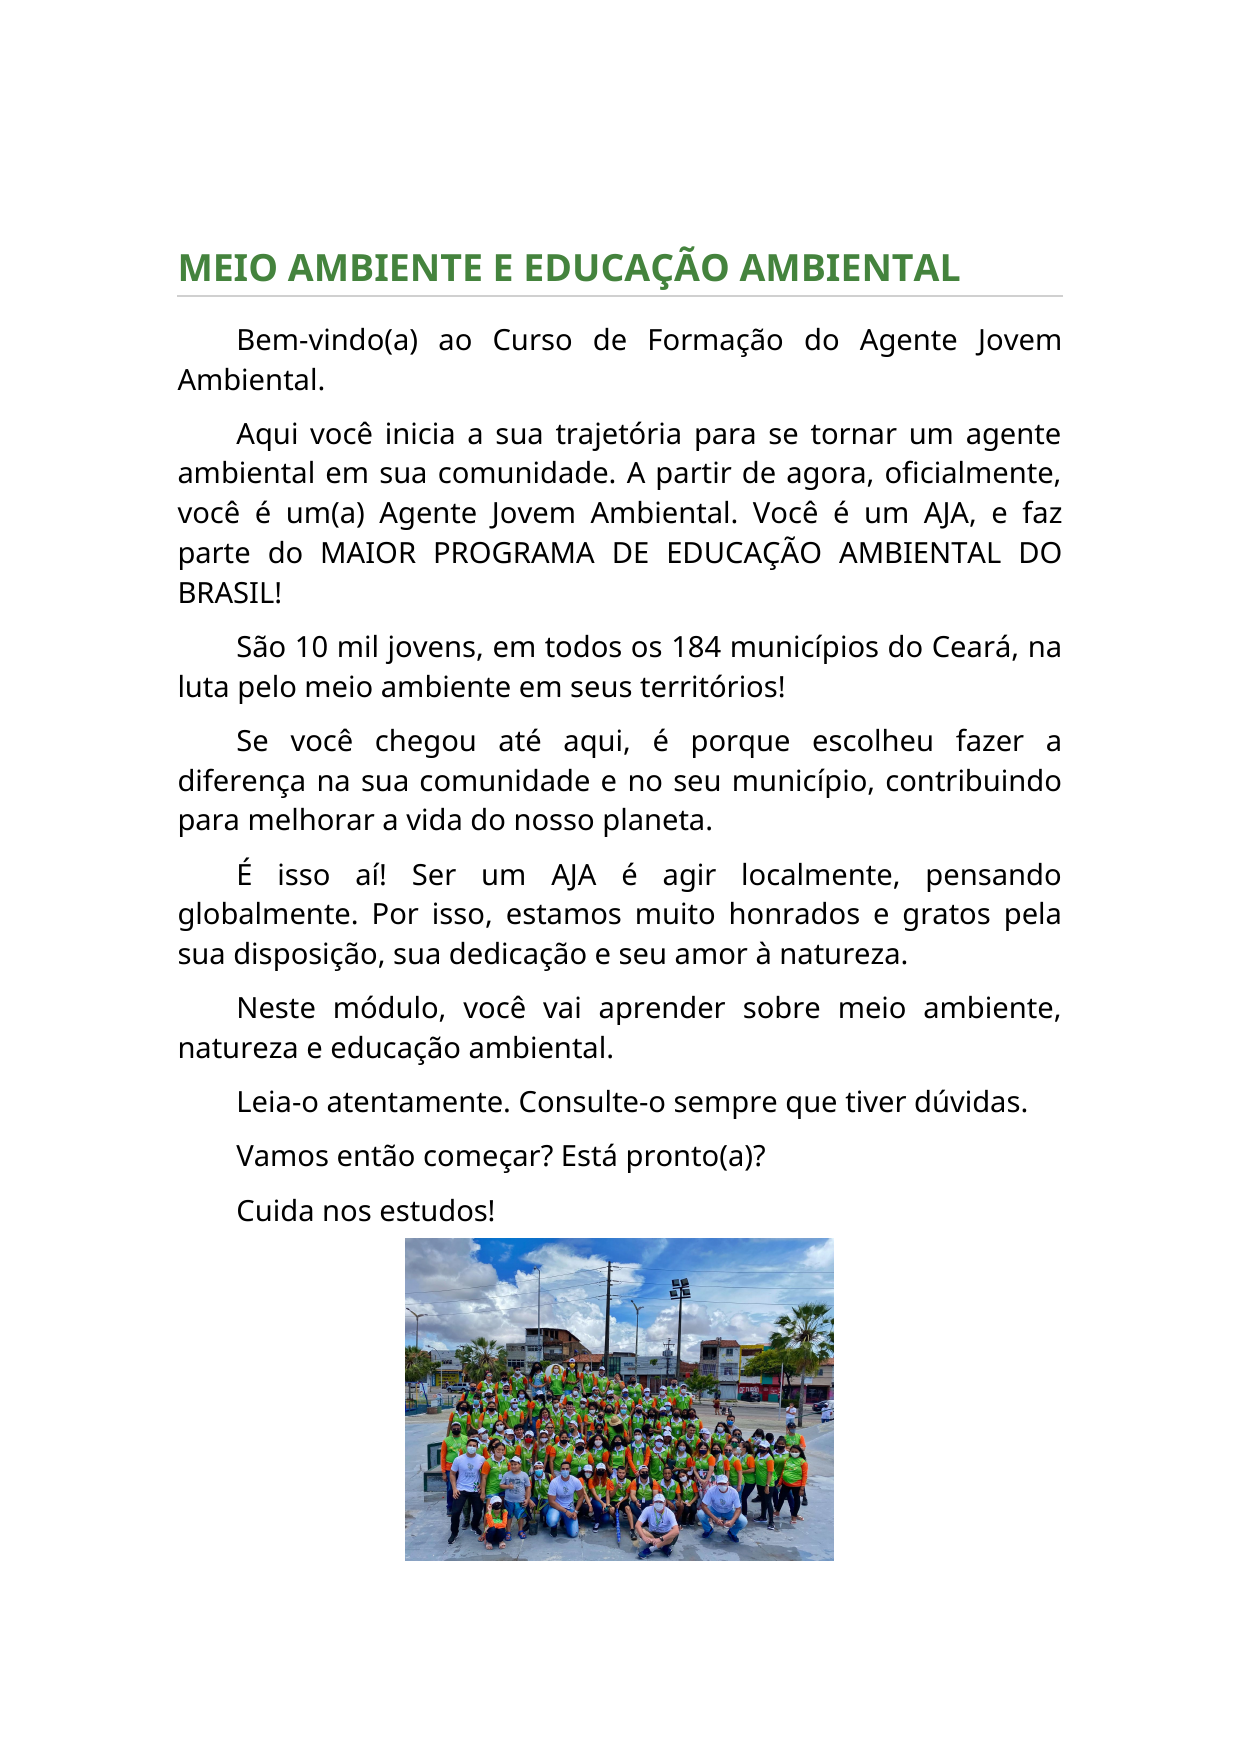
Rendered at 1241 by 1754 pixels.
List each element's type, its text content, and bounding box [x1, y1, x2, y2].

text Bem-vindo(a) ao Curso de Formação do Agente Jovem Ambiental. [177, 319, 1063, 398]
text Vamos então começar? Está pronto(a)? [177, 1136, 1063, 1175]
picture [405, 1238, 834, 1561]
subtitle MEIO AMBIENTE E EDUCAÇÃO AMBIENTAL [177, 242, 1063, 295]
text Leia-o atentamente. Consulte-o sempre que tiver dúvidas. [177, 1081, 1063, 1121]
text São 10 mil jovens, em todos os 184 municípios do Ceará, na luta pelo meio ambiente em seus territórios! [177, 626, 1063, 706]
text Neste módulo, você vai aprender sobre meio ambiente, natureza e educação ambiental. [177, 987, 1063, 1067]
text Aqui você inicia a sua trajetória para se tornar um agente ambiental em sua comunidade. A partir de agora, oficialmente, você é um(a) Agente Jovem Ambiental. Você é um AJA, e faz parte do MAIOR PROGRAMA DE EDUCAÇÃO AMBIENTAL DO BRASIL! [177, 413, 1063, 612]
text Se você chegou até aqui, é porque escolheu fazer a diferença na sua comunidade e no seu município, contribuindo para melhorar a vida do nosso planeta. [177, 720, 1063, 839]
text Cuida nos estudos! [177, 1190, 1063, 1229]
text É isso aí! Ser um AJA é agir localmente, pensando globalmente. Por isso, estamos muito honrados e gratos pela sua disposição, sua dedicação e seu amor à natureza. [177, 854, 1063, 973]
